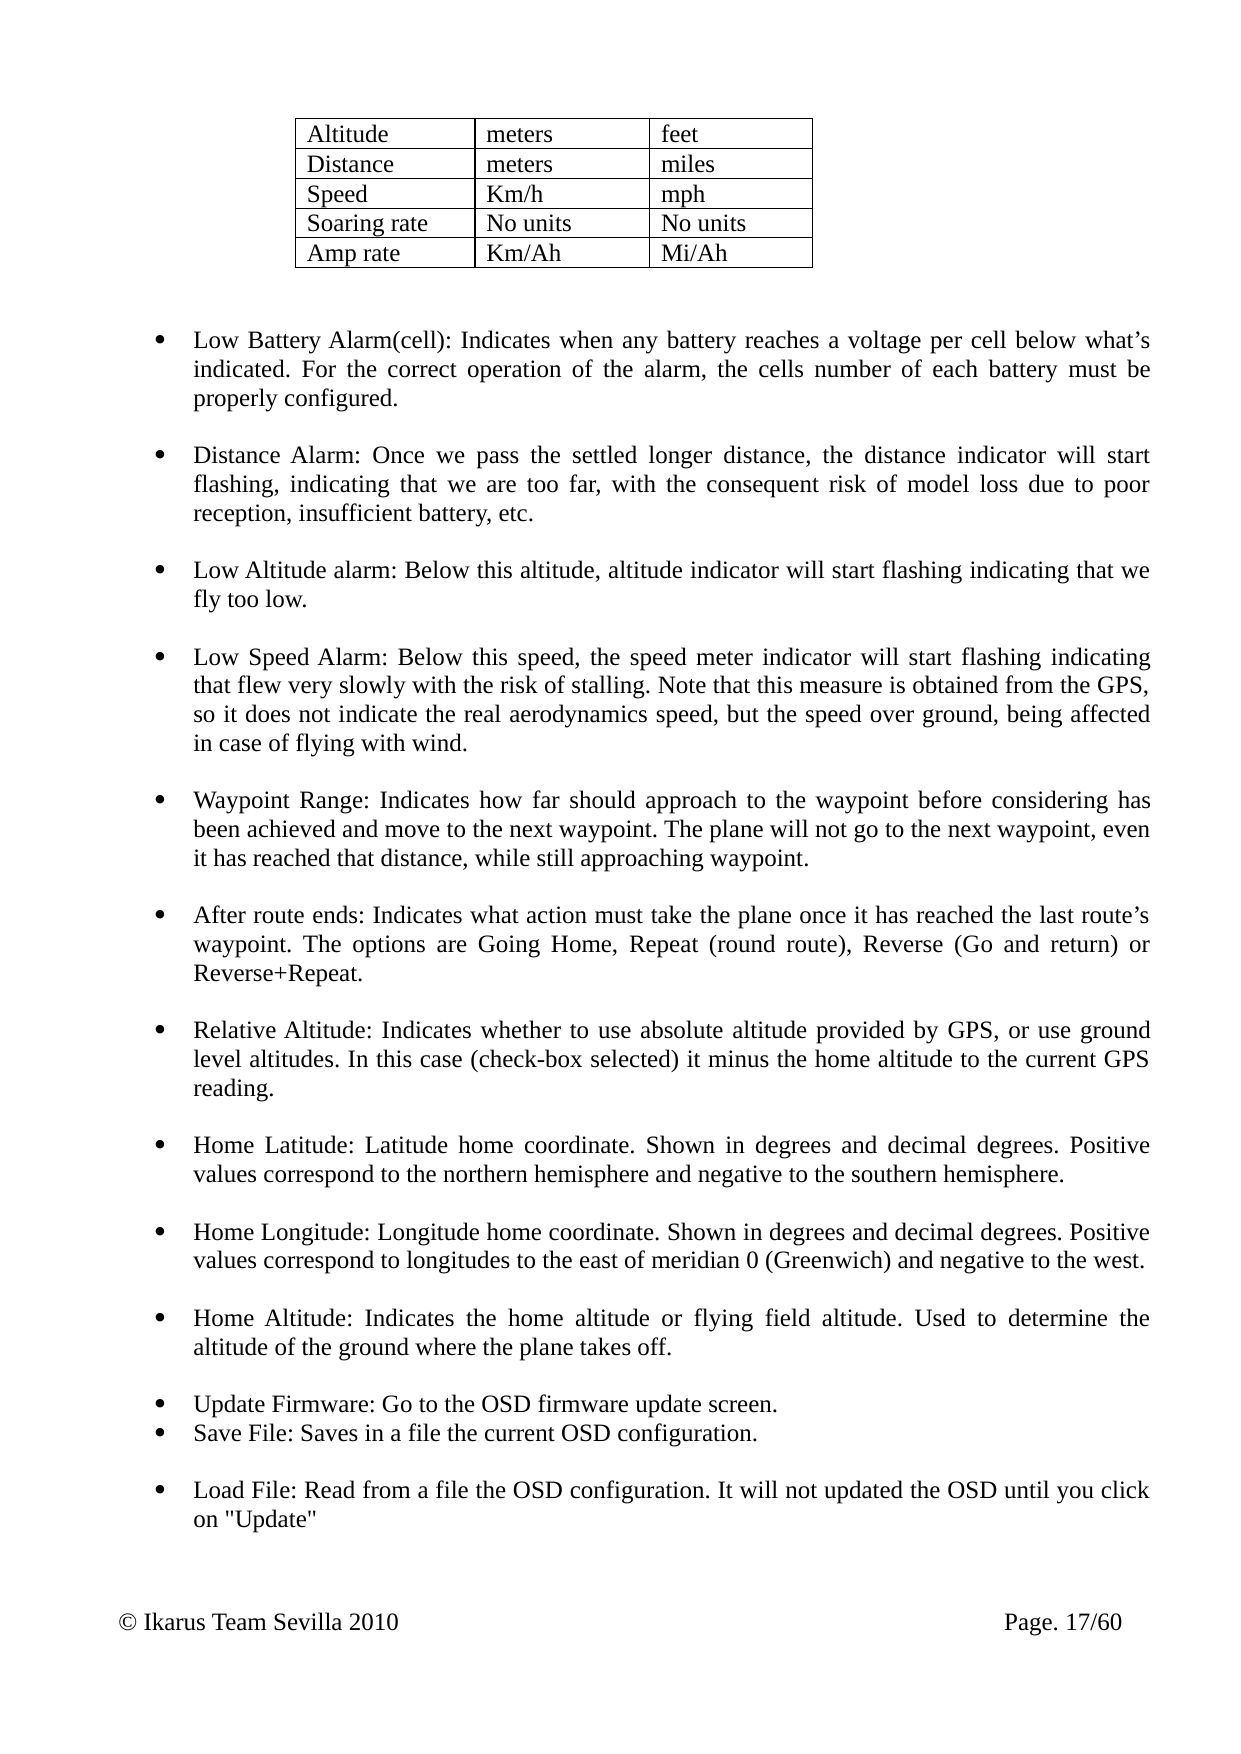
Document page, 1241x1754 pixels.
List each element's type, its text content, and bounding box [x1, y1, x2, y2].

list Update Firmware: Go to the OSD firmware update screen. [156, 1389, 1152, 1418]
table_cell miles [650, 149, 812, 178]
table_cell Amp rate [296, 238, 474, 267]
list Home Latitude: Latitude home coordinate. Shown in degrees and decimal degrees. Positive values correspond to the northern hemisphere and negative to the southern hemisphere. [156, 1131, 1152, 1188]
table_cell Speed [296, 179, 474, 207]
table_cell No units [650, 209, 812, 237]
list Low Speed Alarm: Below this speed, the speed meter indicator will start flashing indicating that flew very slowly with the risk of stalling. Note that this measure is obtained from the GPS, so it does not indicate the real aerodynamics speed, but the speed over ground, being affected in case of flying with wind. [156, 642, 1152, 757]
list Home Altitude: Indicates the home altitude or flying field altitude. Used to determine the altitude of the ground where the plane takes off. [156, 1303, 1152, 1361]
list Home Longitude: Longitude home coordinate. Shown in degrees and decimal degrees. Positive values correspond to longitudes to the east of meridian 0 (Greenwich) and negative to the west. [156, 1217, 1152, 1274]
list Waypoint Range: Indicates how far should approach to the waypoint before considering has been achieved and move to the next waypoint. The plane will not go to the next waypoint, even it has reached that distance, while still approaching waypoint. [156, 786, 1152, 872]
table_cell meters [476, 119, 649, 148]
table_cell feet [650, 119, 812, 148]
table_cell Altitude [296, 119, 474, 148]
list Distance Alarm: Once we pass the settled longer distance, the distance indicator will start flashing, indicating that we are too far, with the consequent risk of model loss due to poor reception, insufficient battery, etc. [156, 441, 1152, 527]
list Low Battery Alarm(cell): Indicates when any battery reaches a voltage per cell below what’s indicated. For the correct operation of the alarm, the cells number of each battery must be properly configured. [156, 326, 1152, 412]
list Save File: Saves in a file the current OSD configuration. [156, 1418, 1152, 1447]
table_cell Distance [296, 149, 474, 178]
table_cell meters [476, 149, 649, 178]
table_cell No units [476, 209, 649, 237]
table_cell Km/Ah [476, 238, 649, 267]
list Relative Altitude: Indicates whether to use absolute altitude provided by GPS, or use ground level altitudes. In this case (check-box selected) it minus the home altitude to the current GPS reading. [156, 1016, 1152, 1102]
table_cell Km/h [476, 179, 649, 207]
table_cell Mi/Ah [650, 238, 812, 267]
table_cell mph [650, 179, 812, 207]
list Load File: Read from a file the OSD configuration. It will not updated the OSD until you click on "Update" [156, 1476, 1152, 1533]
list After route ends: Indicates what action must take the plane once it has reached the last route’s waypoint. The options are Going Home, Repeat (round route), Reverse (Go and return) or Reverse+Repeat. [156, 901, 1152, 987]
table_cell Soaring rate [296, 209, 474, 237]
list Low Altitude alarm: Below this altitude, altitude indicator will start flashing indicating that we fly too low. [156, 556, 1152, 613]
